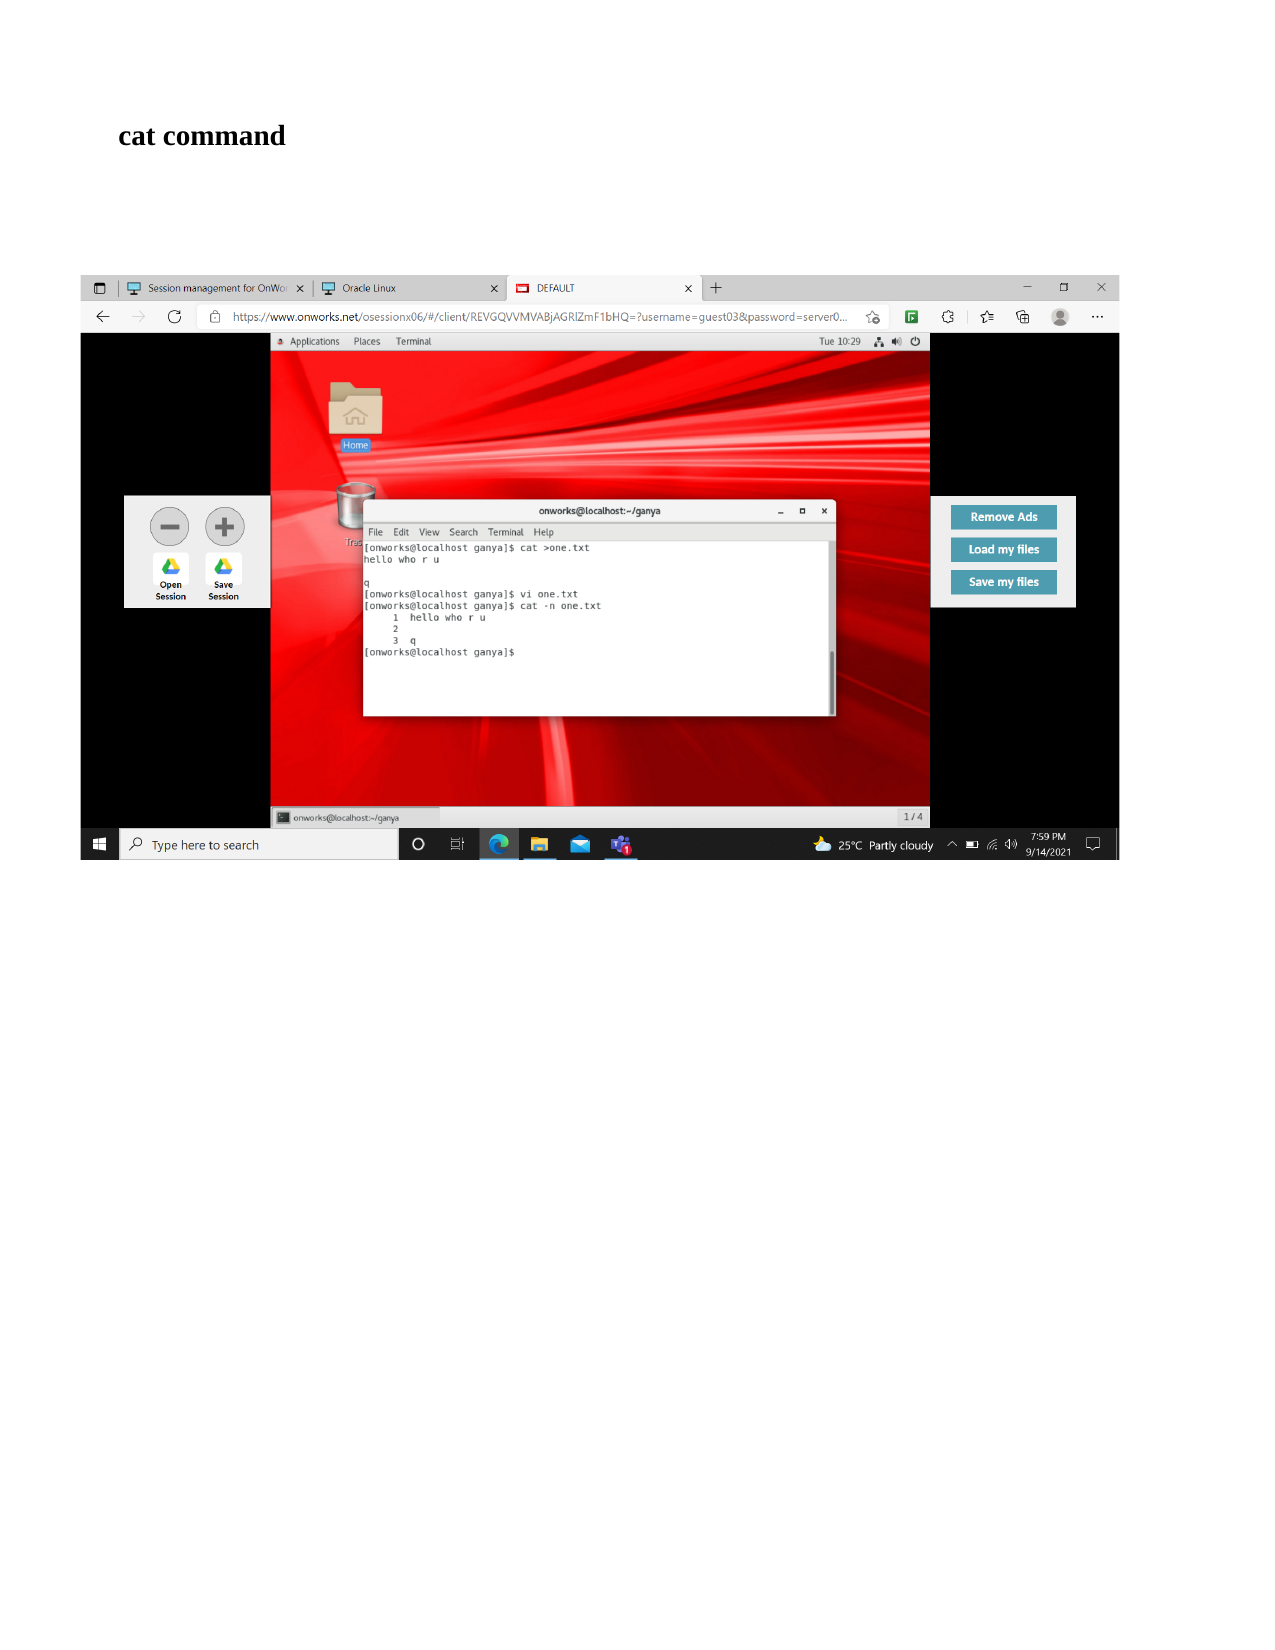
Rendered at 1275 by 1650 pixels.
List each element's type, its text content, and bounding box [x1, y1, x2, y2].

text cat command [118, 118, 1157, 152]
picture [80, 275, 1120, 860]
